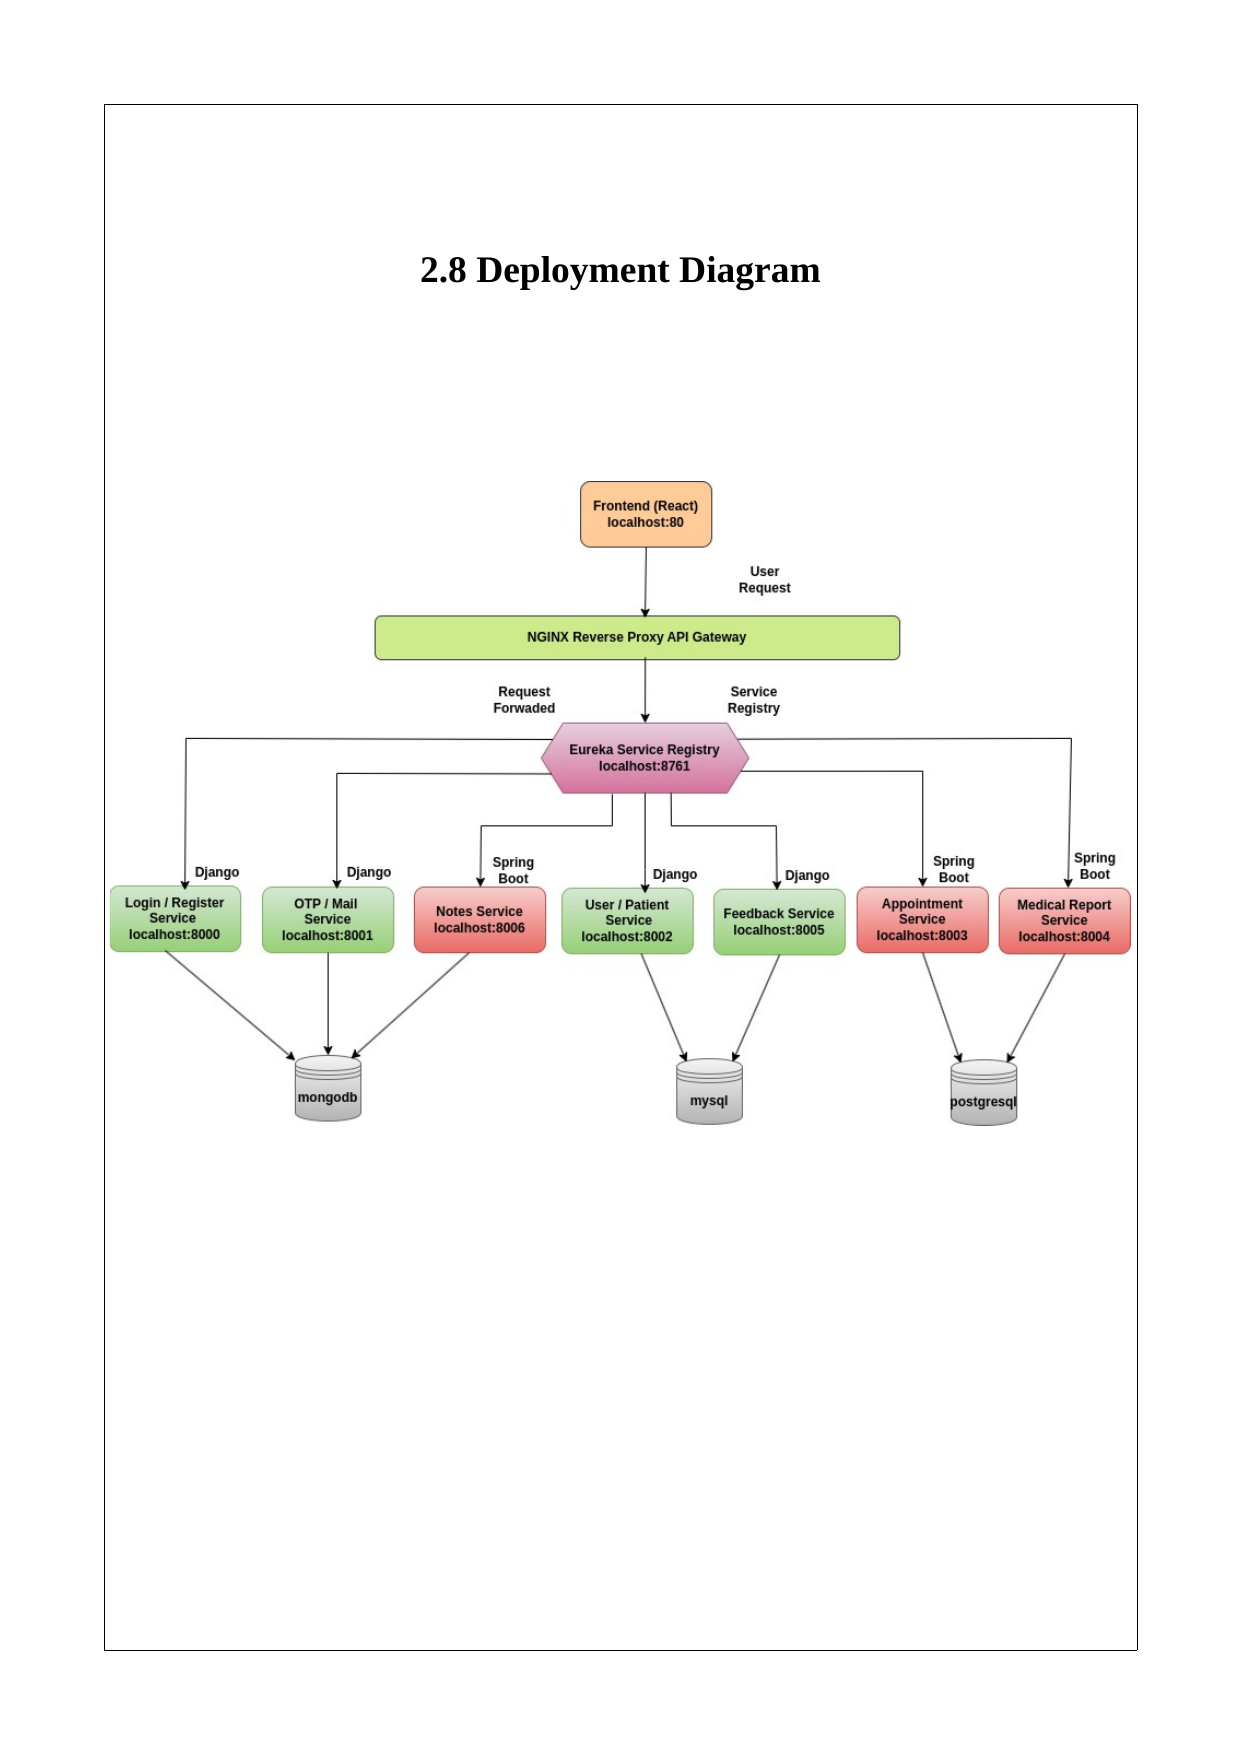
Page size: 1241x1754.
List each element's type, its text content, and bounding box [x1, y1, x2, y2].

text 2.8 Deployment Diagram [110, 248, 1131, 291]
picture [109, 481, 1131, 1126]
